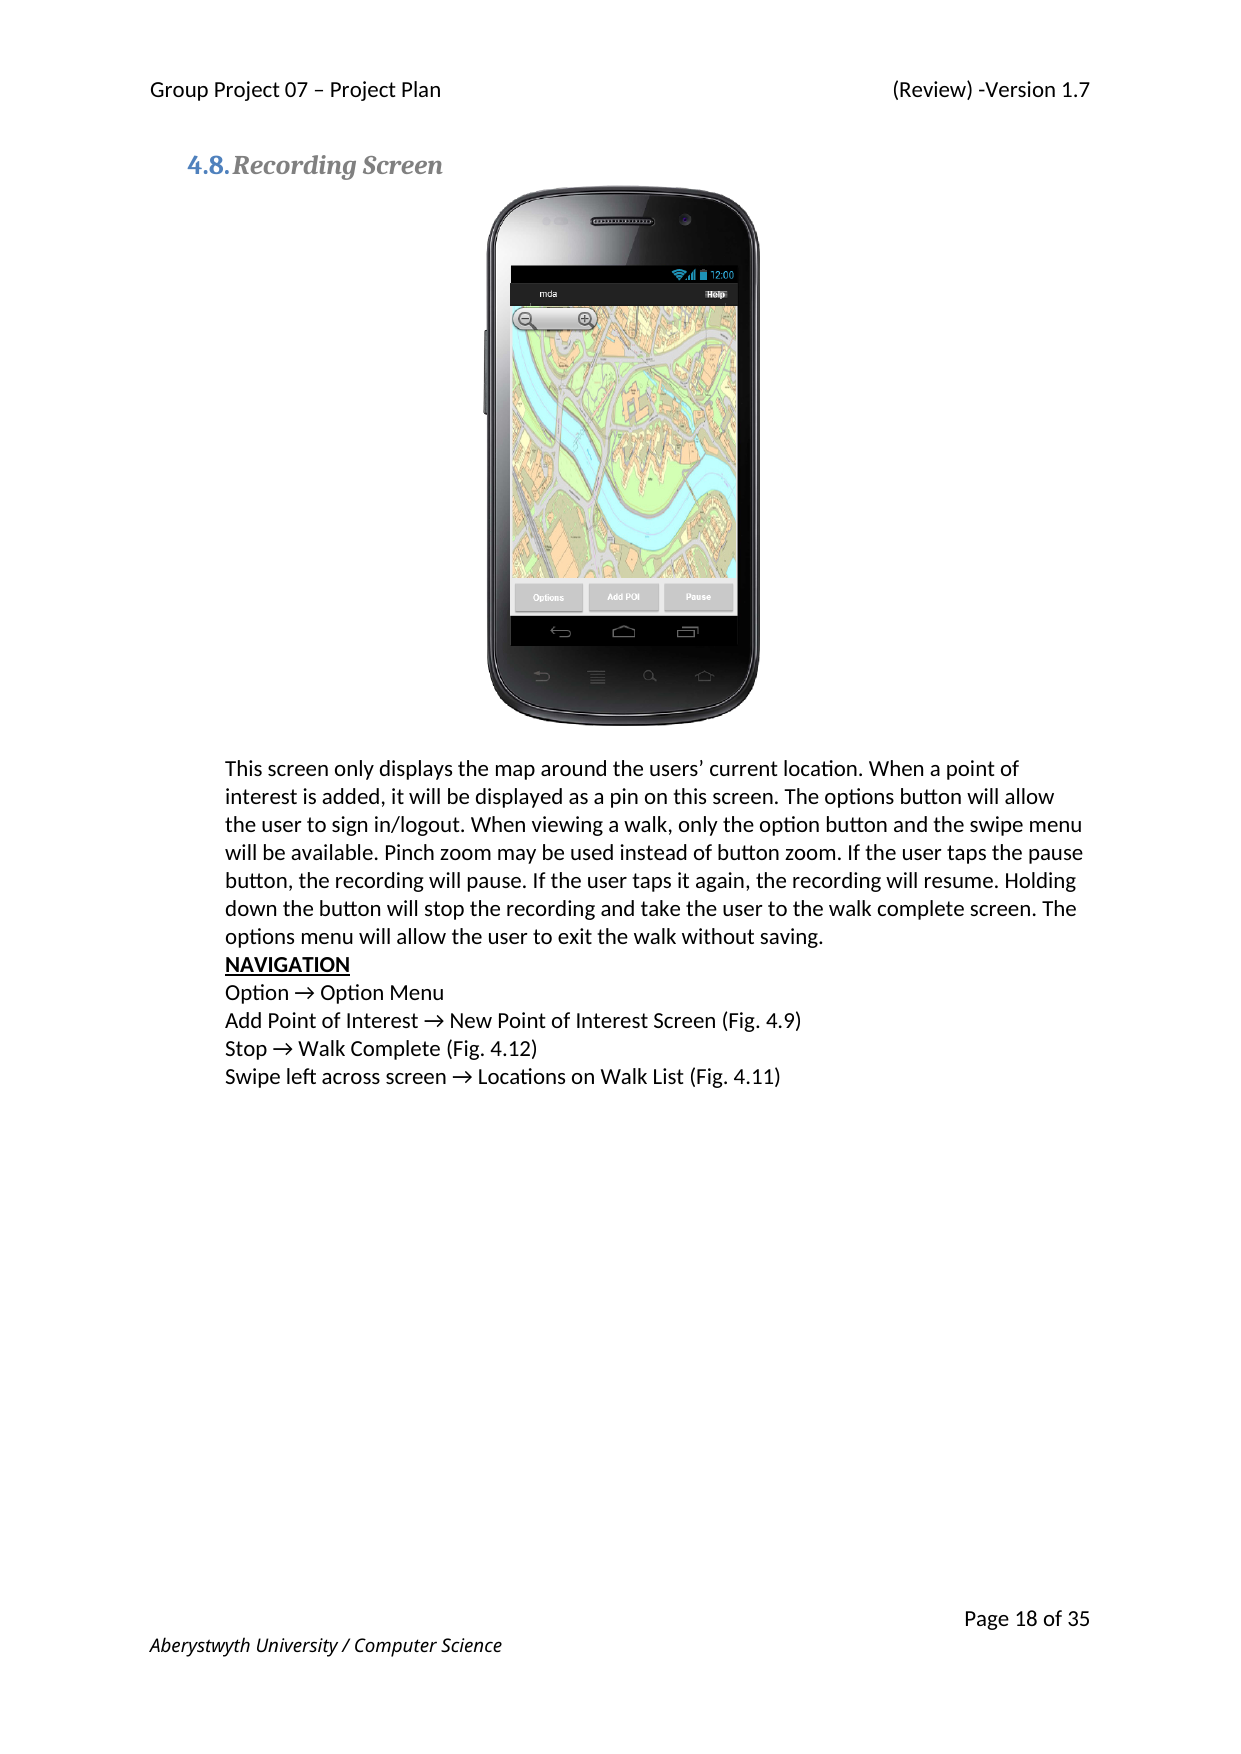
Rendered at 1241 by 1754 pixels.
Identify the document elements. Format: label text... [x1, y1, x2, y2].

text Swipe left across screen → Locations on Walk List (Fig. 4.11) [225, 1062, 1090, 1090]
text This screen only displays the map around the users’ current location. When a point of interest is added, it will be displayed as a pin on this screen. The options button will allow the user to sign in/logout. When viewing a walk, only the option button and the swipe menu will be available. Pinch zoom may be used instead of button zoom. If the user taps the pause button, the recording will pause. If the user taps it again, the recording will resume. Holding down the button will stop the recording and take the user to the walk complete screen. The options menu will allow the user to exit the walk without saving. [225, 754, 1090, 950]
subtitle Recording Screen [187, 150, 1090, 181]
text Add Point of Interest → New Point of Interest Screen (Fig. 4.9) [225, 1006, 1090, 1034]
text Stop → Walk Complete (Fig. 4.12) [225, 1034, 1090, 1062]
text NAVIGATION [225, 950, 1090, 978]
text Option → Option Menu [225, 978, 1090, 1006]
